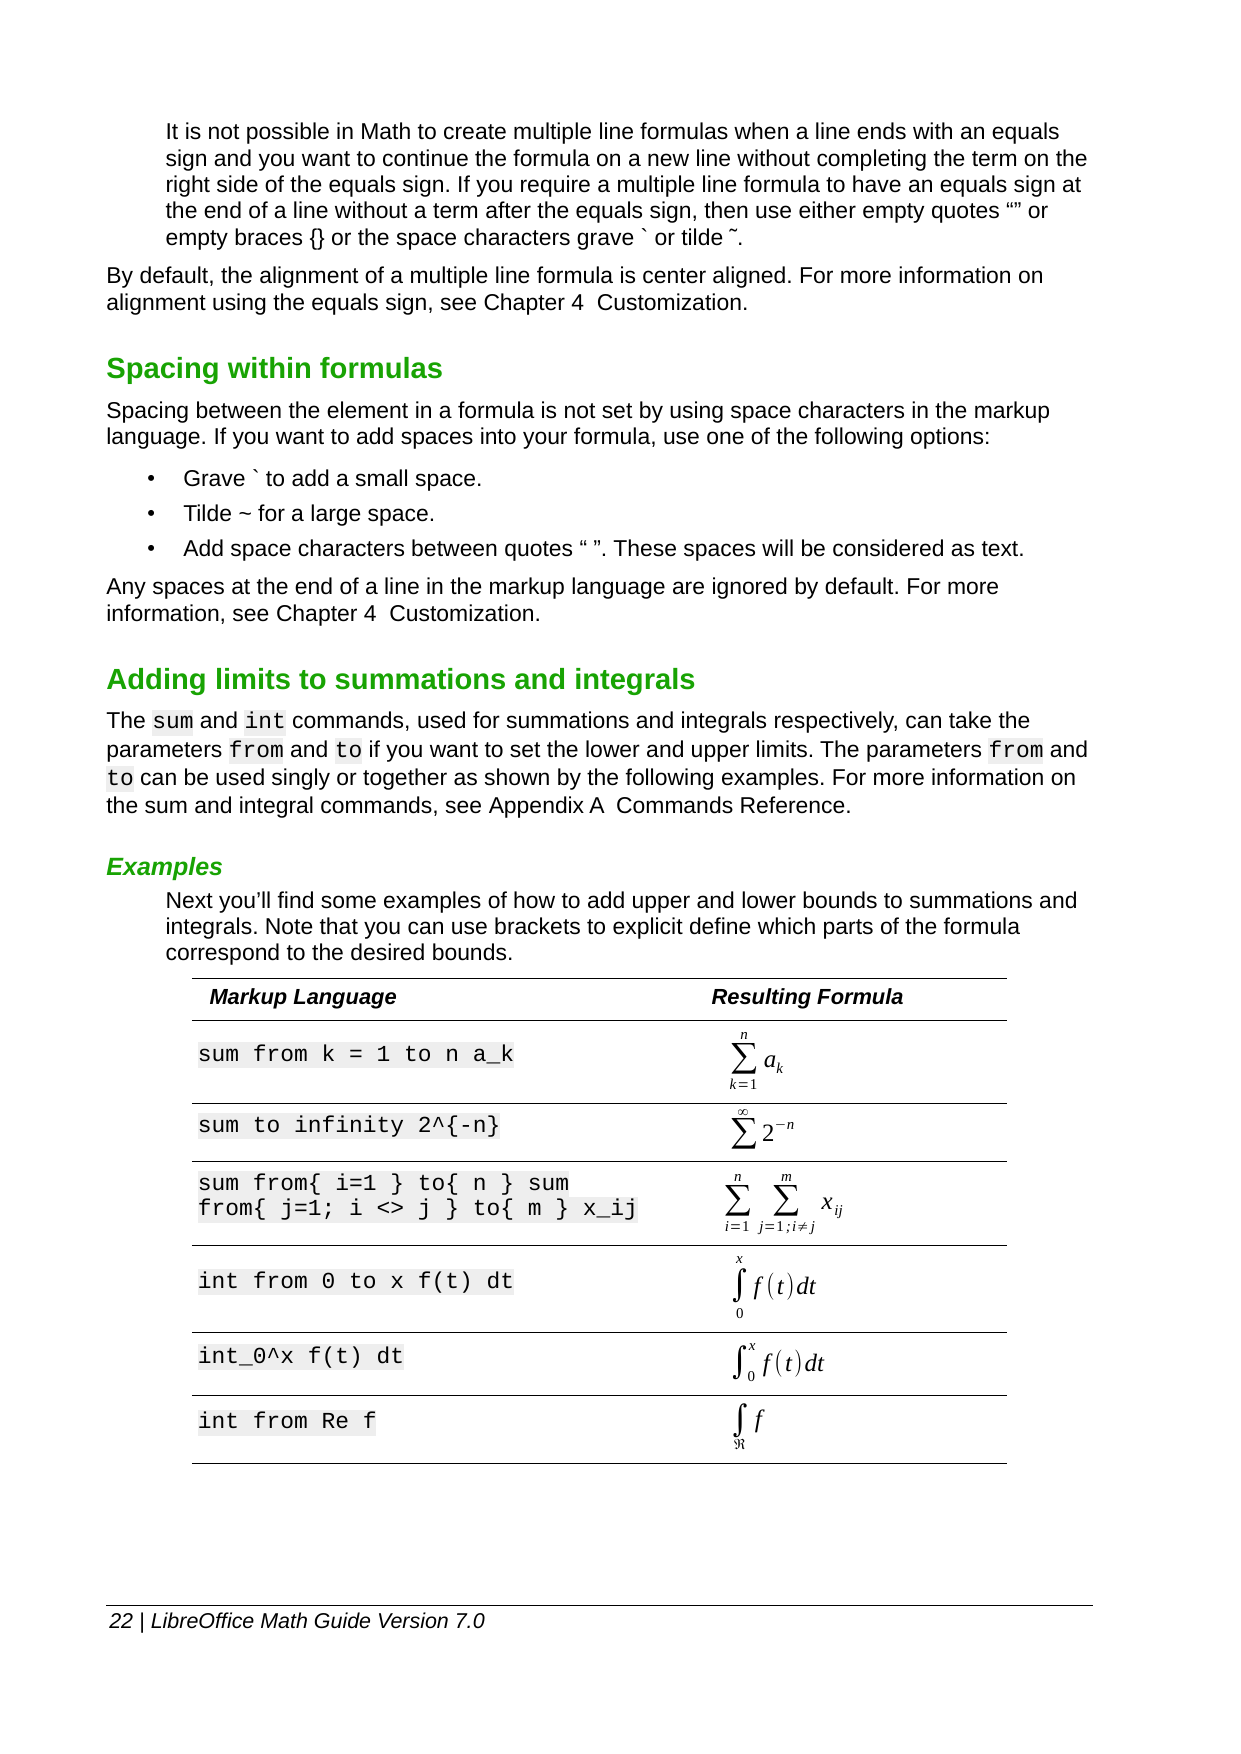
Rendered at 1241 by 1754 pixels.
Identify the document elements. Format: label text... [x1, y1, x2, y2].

list Add space characters between quotes “ ”. These spaces will be considered as text. [144, 532, 1093, 564]
subtitle Adding limits to summations and integrals [106, 662, 1093, 696]
table_cell [694, 1246, 1007, 1332]
list Grave ` to add a small space. [144, 462, 1093, 491]
text Spacing between the element in a formula is not set by using space characters in the markup language. If you want to add spaces into your formula, use one of the following options: [106, 397, 1093, 449]
table_cell sum from{ i=1 } to{ n } sum from{ j=1; i <> j } to{ m } x_ij [192, 1162, 694, 1245]
table_cell [694, 1021, 1007, 1103]
table_cell int from Re f [192, 1396, 694, 1463]
table_cell sum to infinity 2^{-n} [192, 1104, 694, 1161]
subtitle Examples [106, 852, 1093, 881]
table_cell int from 0 to x f(t) dt [192, 1246, 694, 1332]
subtitle Spacing within formulas [106, 351, 1093, 385]
table_cell [694, 1162, 1007, 1245]
table_cell sum from k = 1 to n a_k [192, 1021, 694, 1103]
text Next you’ll find some examples of how to add upper and lower bounds to summations and integrals. Note that you can use brackets to explicit define which parts of the formula correspond to the desired bounds. [165, 887, 1093, 966]
table_cell [694, 1396, 1007, 1463]
text It is not possible in Math to create multiple line formulas when a line ends with an equals sign and you want to continue the formula on a new line without completing the term on the right side of the equals sign. If you require a multiple line formula to have an equals sign at the end of a line without a term after the equals sign, then use either empty quotes “” or empty braces {} or the space characters grave ` or tilde ˜. [165, 118, 1093, 250]
list Tilde ~ for a large space. [144, 497, 1093, 526]
table_header Markup Language [192, 979, 694, 1019]
text By default, the alignment of a multiple line formula is center aligned. For more information on alignment using the equals sign, see Chapter 4 Customization. [106, 262, 1093, 315]
table_header Resulting Formula [694, 979, 1007, 1019]
text The sum and int commands, used for summations and integrals respectively, can take the parameters from and to if you want to set the lower and upper limits. The parameters from and to can be used singly or together as shown by the following examples. For more information on the sum and integral commands, see Appendix A Commands Reference. [106, 707, 1093, 819]
text Any spaces at the end of a line in the markup language are ignored by default. For more information, see Chapter 4 Customization. [106, 573, 1093, 626]
table_cell [694, 1333, 1007, 1395]
table_cell int_0^x f(t) dt [192, 1333, 694, 1395]
table_cell [694, 1104, 1007, 1161]
